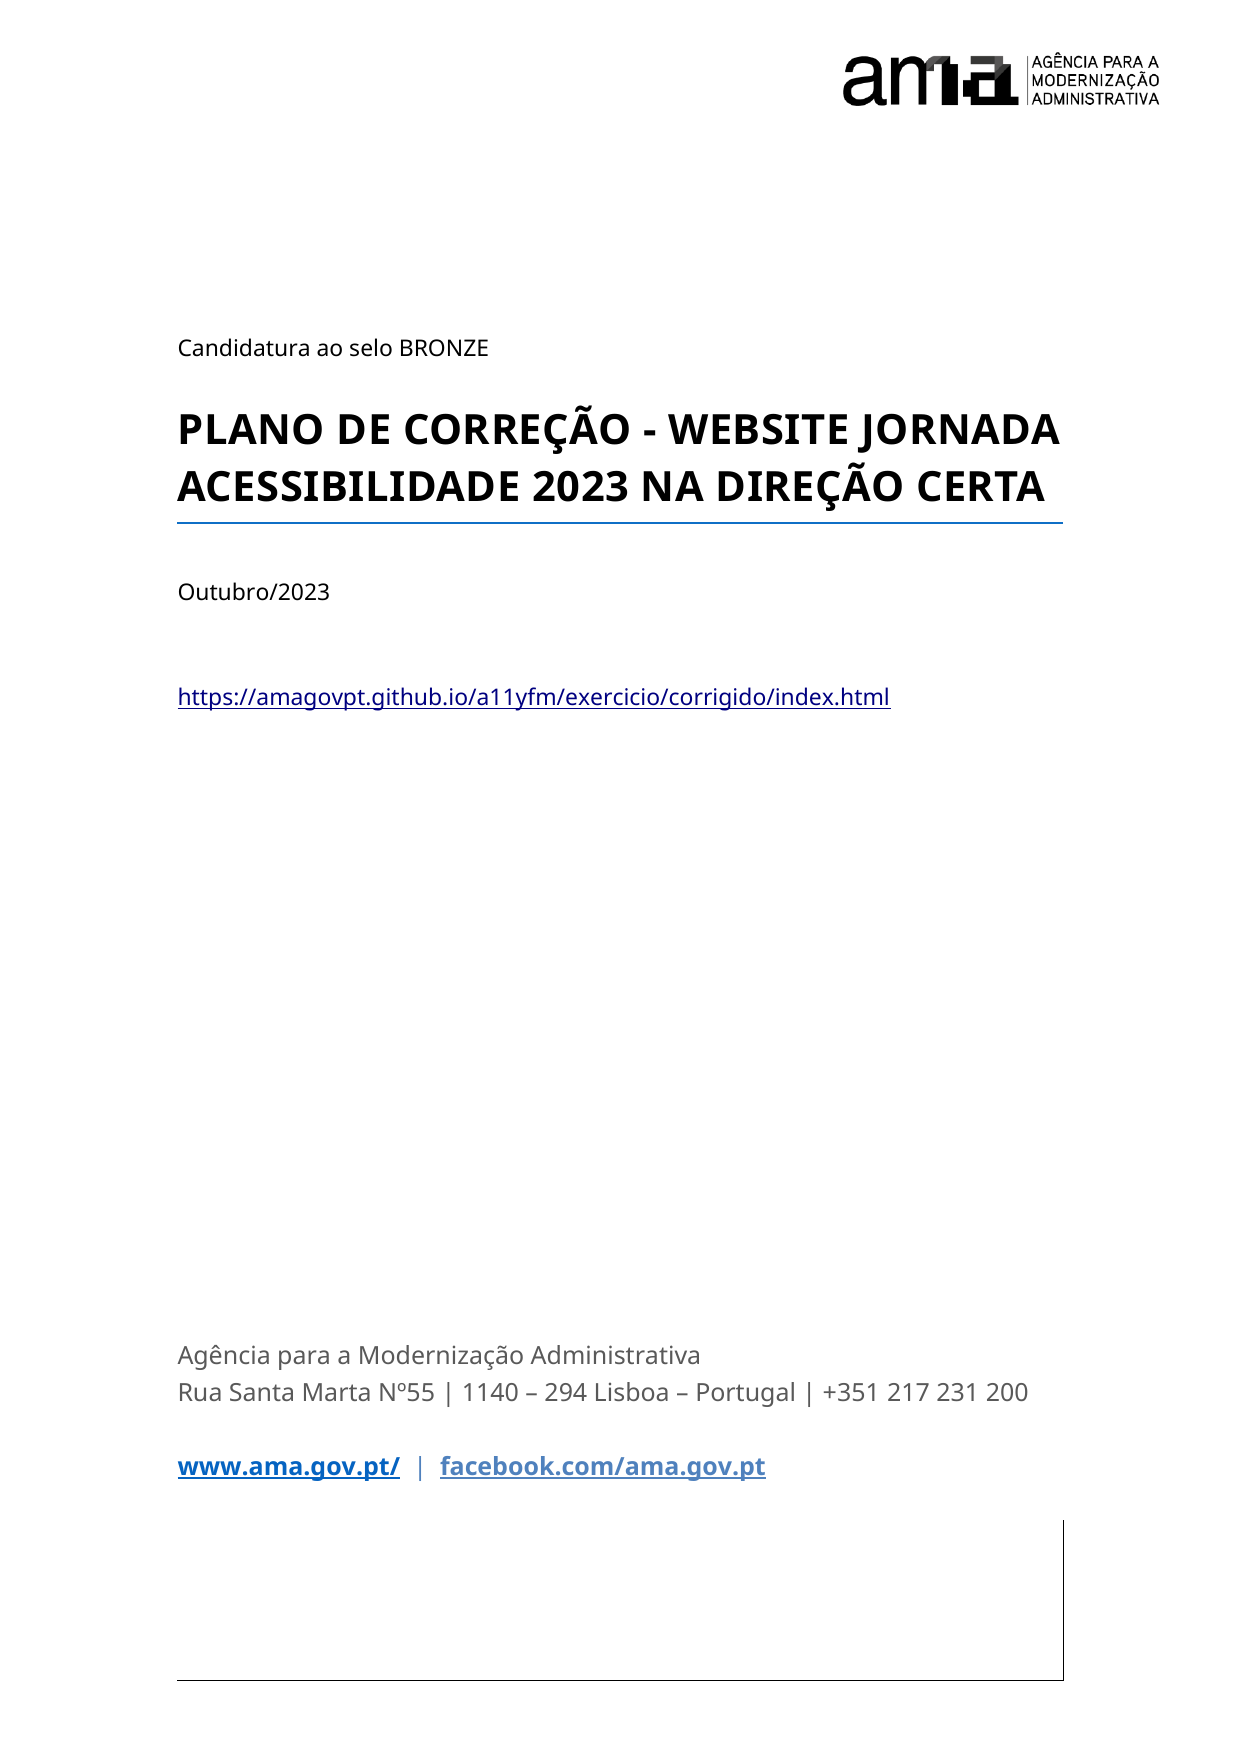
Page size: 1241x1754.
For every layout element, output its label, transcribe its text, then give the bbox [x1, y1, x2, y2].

text Candidatura ao selo BRONZE [177, 332, 1063, 363]
text Plano de correção - Website Jornada Acessibilidade 2023 Na direção certa [177, 400, 1063, 522]
text Outubro/2023 [177, 576, 1063, 607]
text https://amagovpt.github.io/a11yfm/exercicio/corrigido/index.html [177, 681, 1063, 712]
